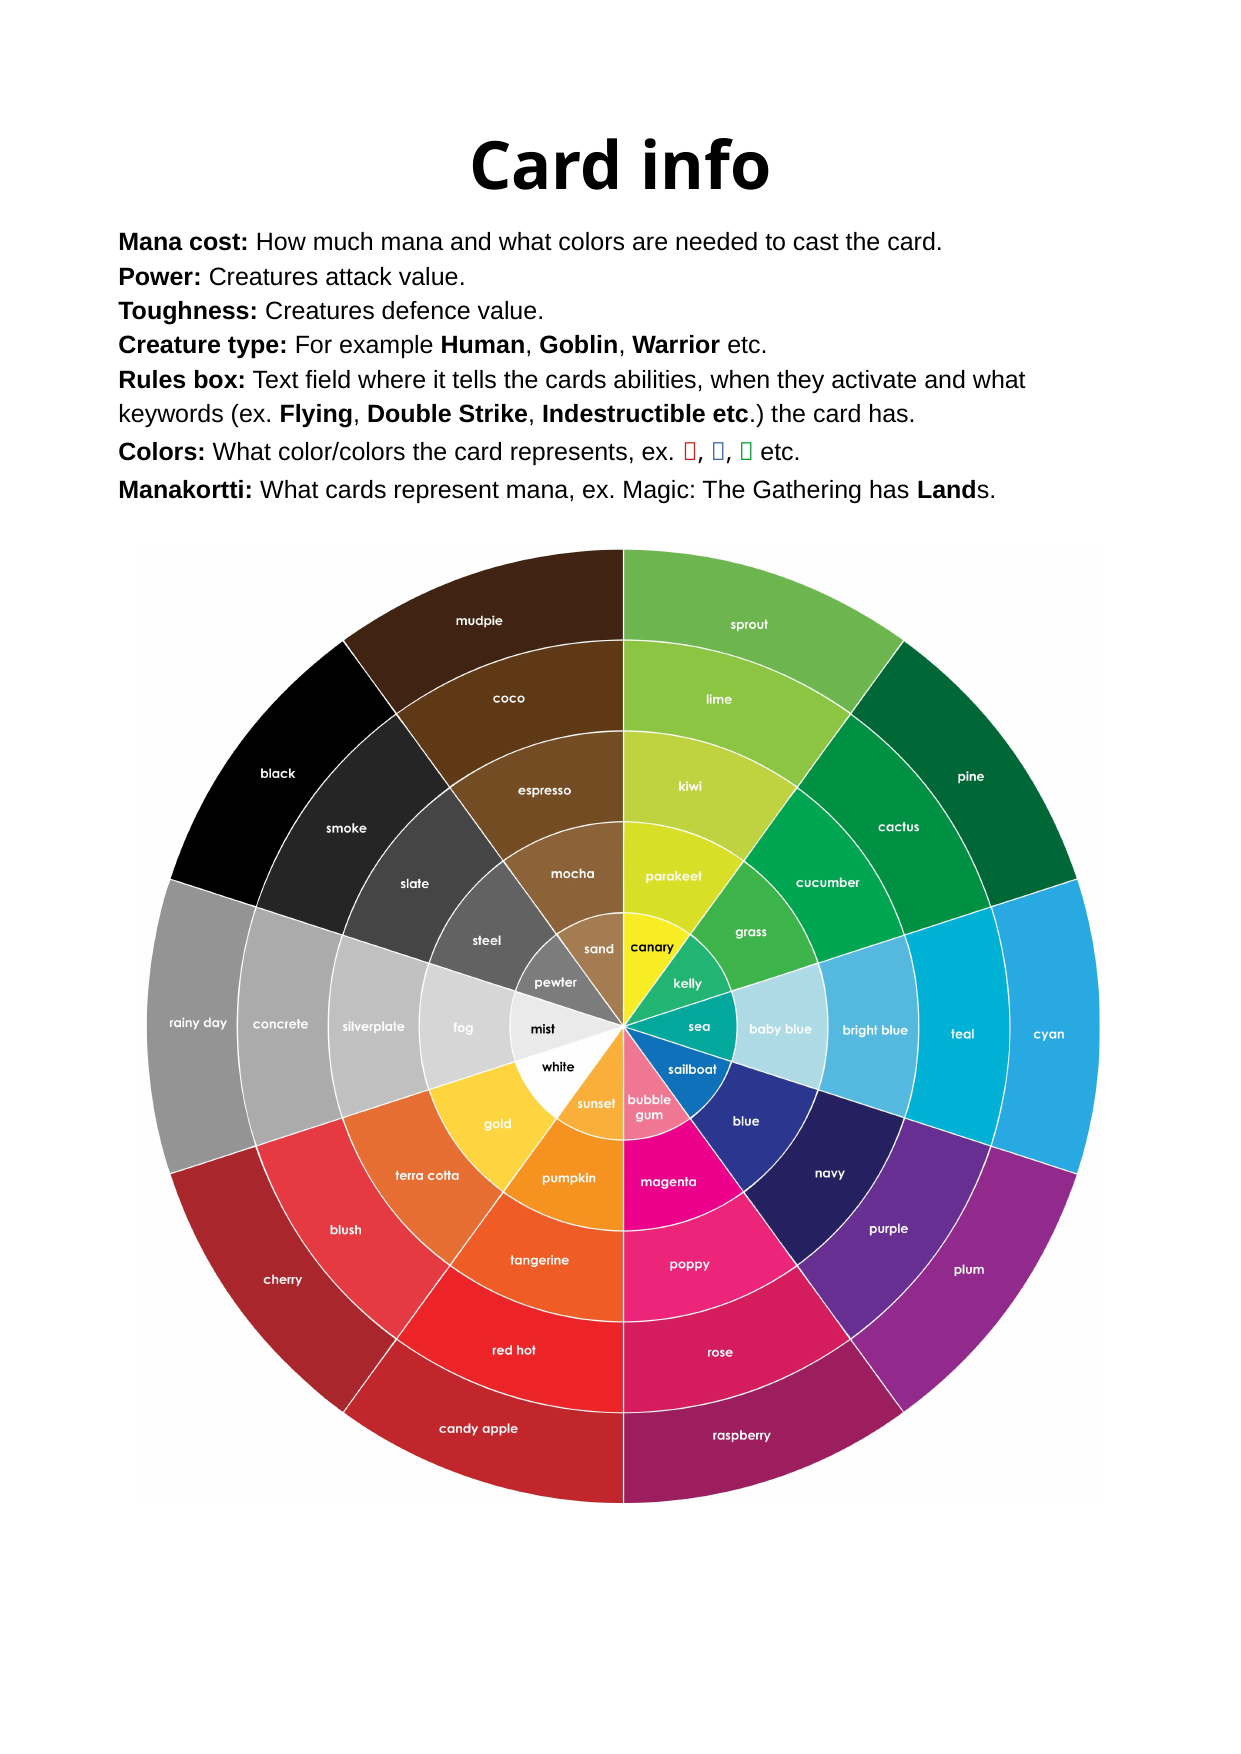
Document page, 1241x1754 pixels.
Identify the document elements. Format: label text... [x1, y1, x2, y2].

picture [140, 543, 1100, 1503]
text Toughness: Creatures defence value. [118, 296, 1122, 325]
text Manakortti: What cards represent mana, ex. Magic: The Gathering has Lands. [118, 475, 1122, 503]
text Creature type: For example Human, Goblin, Warrior etc. [118, 331, 1122, 359]
text Mana cost: How much mana and what colors are needed to cast the card. [118, 227, 1122, 256]
text Colors: What color/colors the card represents, ex. , ,  etc. [118, 434, 1122, 468]
text Rules box: Text field where it tells the cards abilities, when they activate and what keywords (ex. Flying, Double Strike, Indestructible etc.) the card has. [118, 365, 1122, 428]
text Card info [118, 118, 1122, 209]
text Power: Creatures attack value. [118, 262, 1122, 290]
